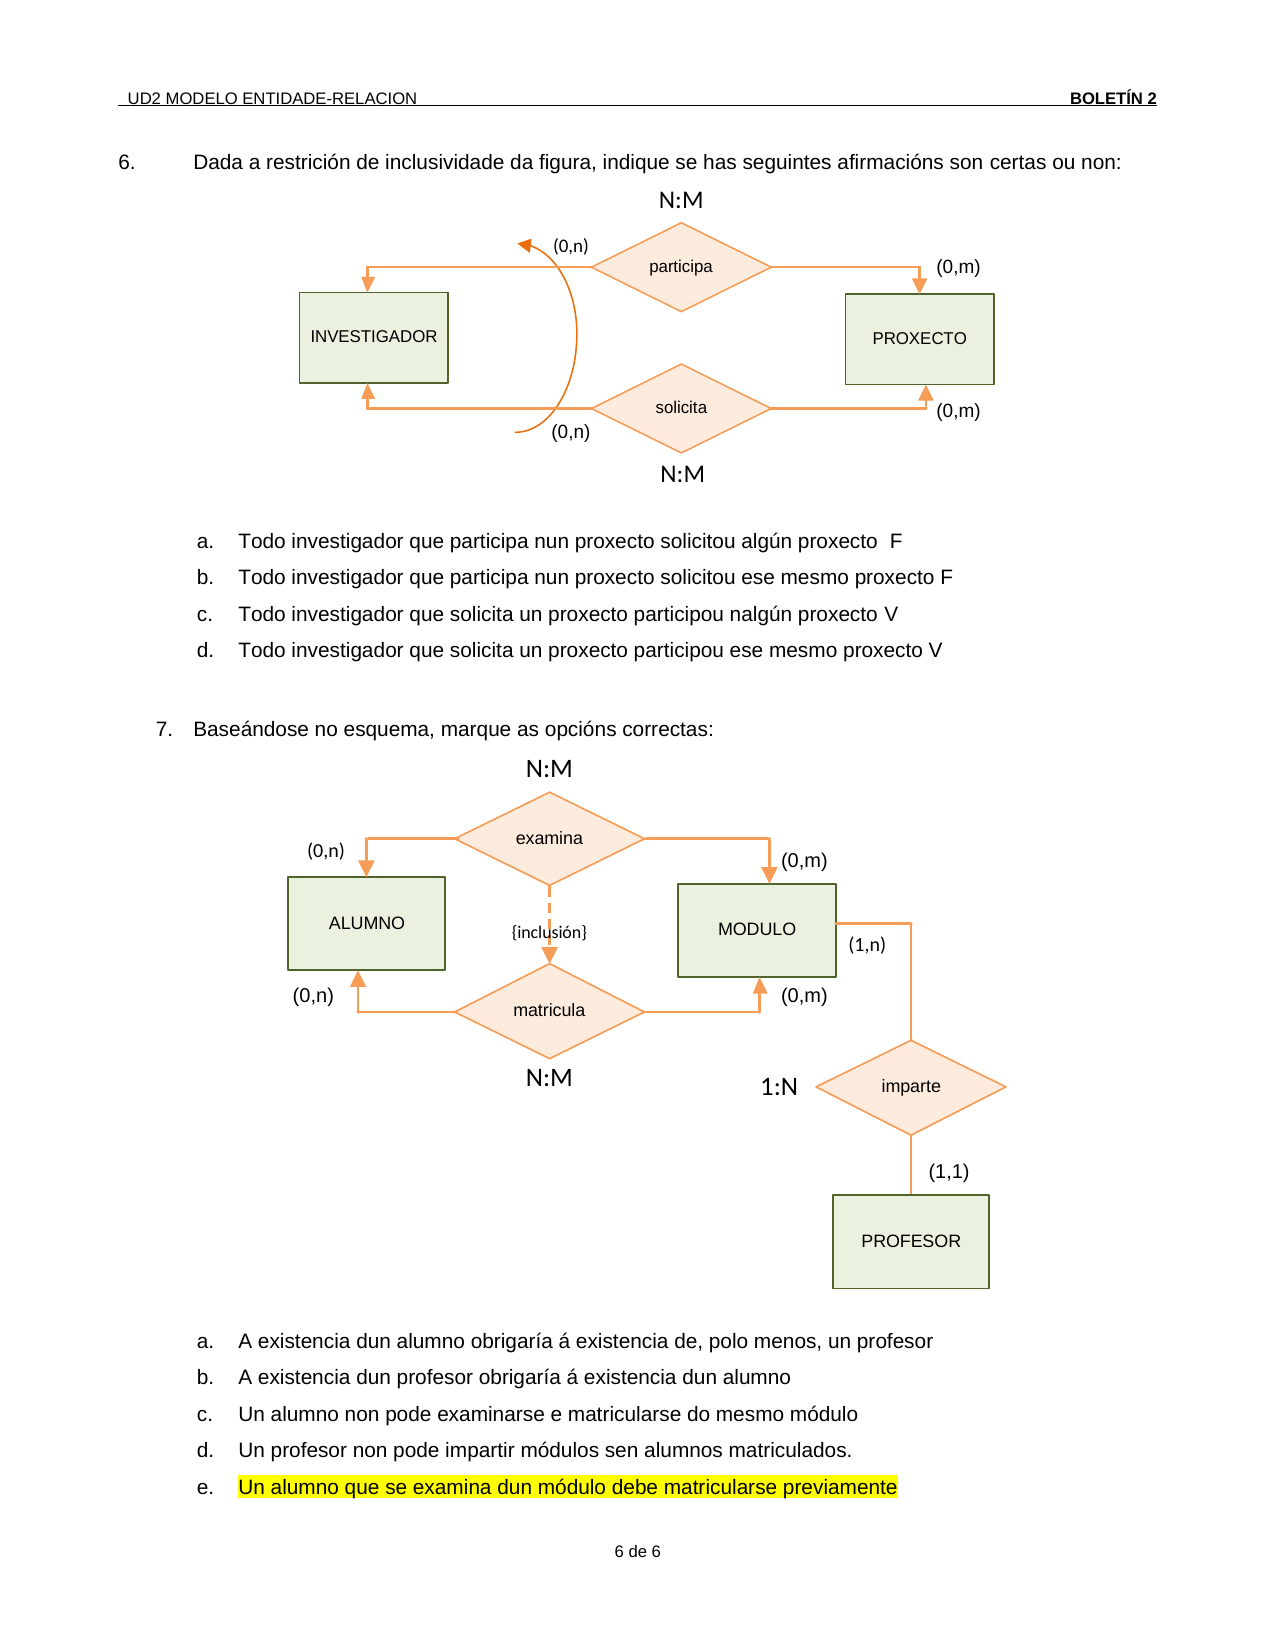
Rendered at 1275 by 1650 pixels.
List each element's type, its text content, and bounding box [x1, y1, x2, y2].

subtitle A existencia dun profesor obrigaría á existencia dun alumno [197, 1365, 1176, 1389]
subtitle Todo investigador que participa nun proxecto solicitou algún proxecto F [197, 528, 1176, 552]
list Baseándose no esquema, marque as opcións correctas: [156, 717, 1176, 741]
subtitle Un alumno que se examina dun módulo debe matricularse previamente [197, 1474, 1176, 1498]
subtitle Un alumno non pode examinarse e matricularse do mesmo módulo [197, 1402, 1176, 1426]
list Dada a restrición de inclusividade da figura, indique se has seguintes afirmacións son certas ou non: [118, 150, 1176, 174]
subtitle Todo investigador que solicita un proxecto participou ese mesmo proxecto V [197, 638, 1176, 662]
subtitle Un profesor non pode impartir módulos sen alumnos matriculados. [197, 1438, 1176, 1462]
subtitle Todo investigador que solicita un proxecto participou nalgún proxecto V [197, 601, 1176, 625]
subtitle A existencia dun alumno obrigaría á existencia de, polo menos, un profesor [197, 1329, 1176, 1353]
subtitle Todo investigador que participa nun proxecto solicitou ese mesmo proxecto F [197, 565, 1176, 589]
